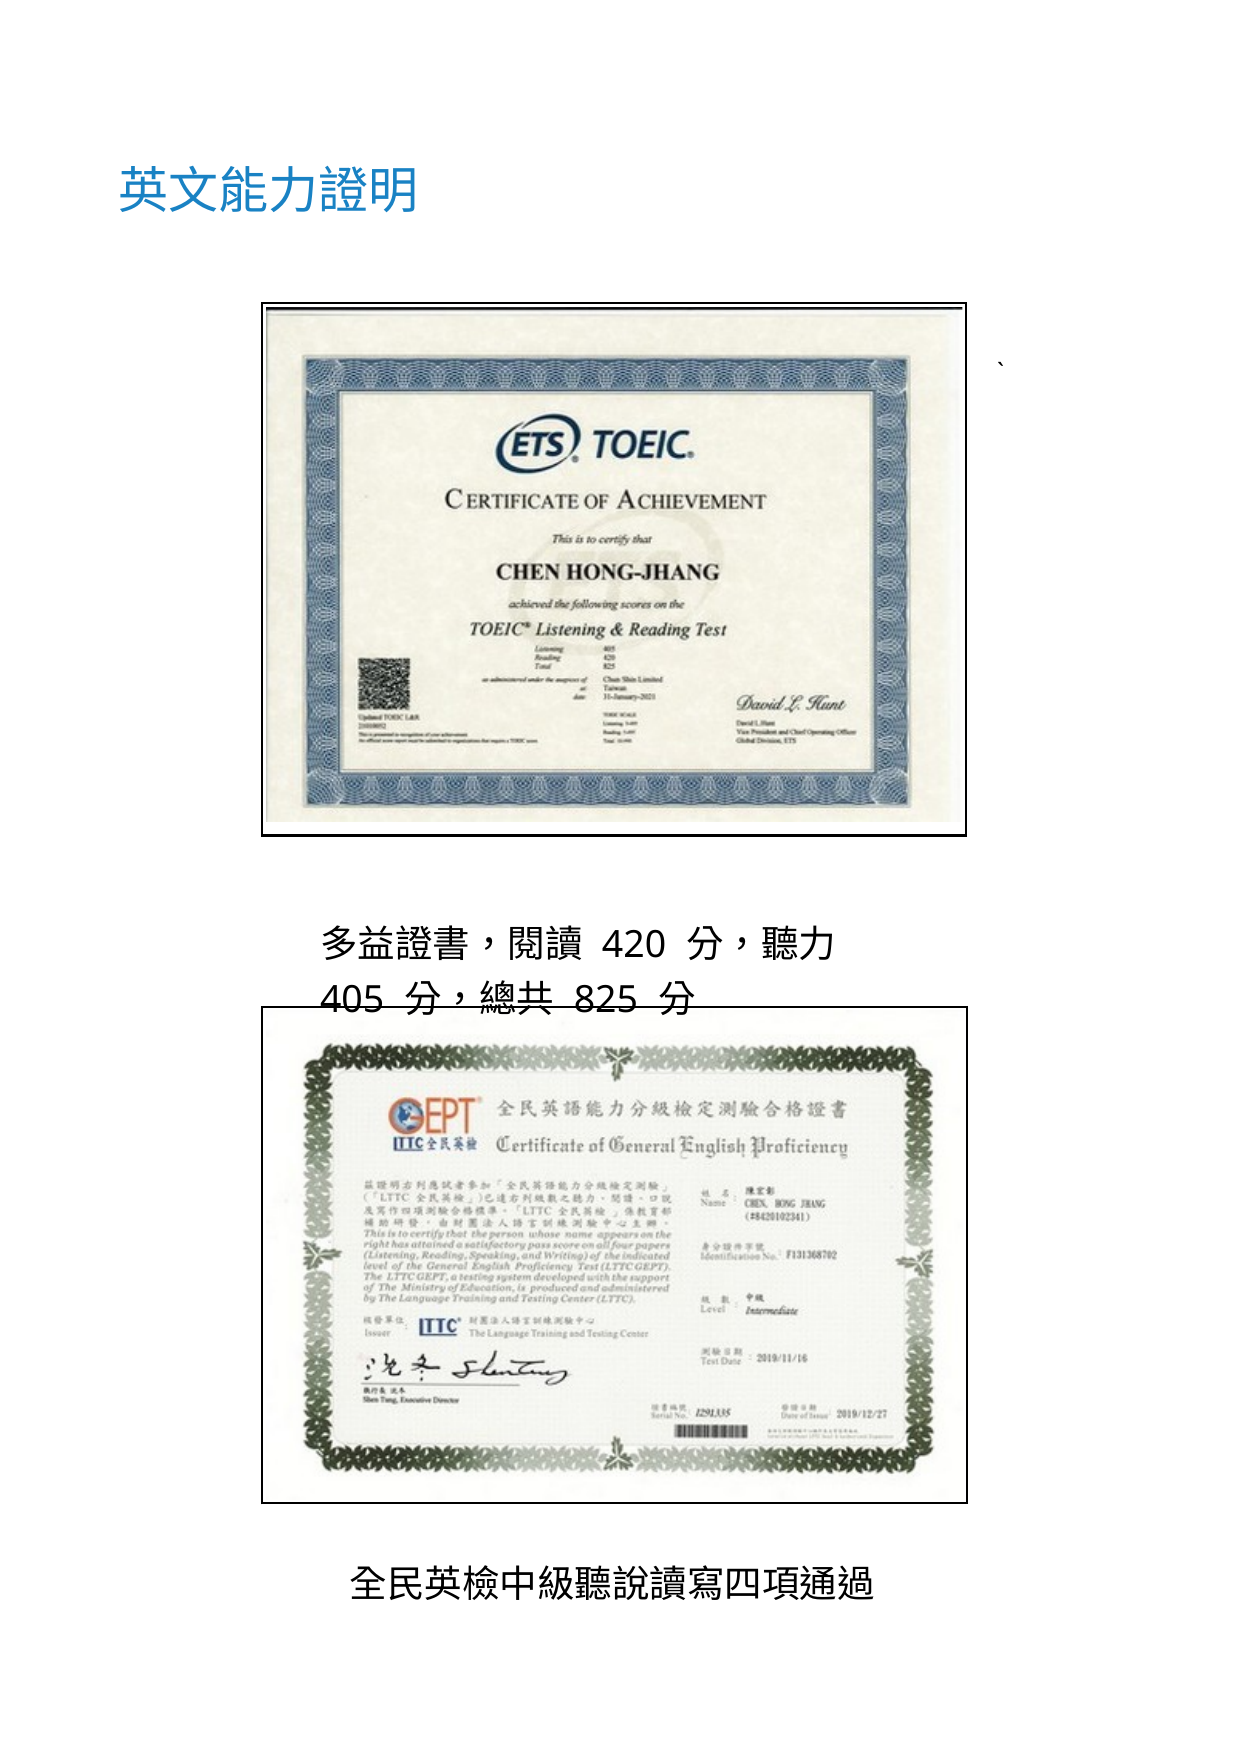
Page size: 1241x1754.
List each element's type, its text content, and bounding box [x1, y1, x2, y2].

picture [266, 307, 963, 819]
picture [266, 1010, 964, 1500]
subtitle 英文能力證明 [118, 151, 1122, 223]
text ` [967, 355, 1122, 389]
text [118, 355, 261, 389]
